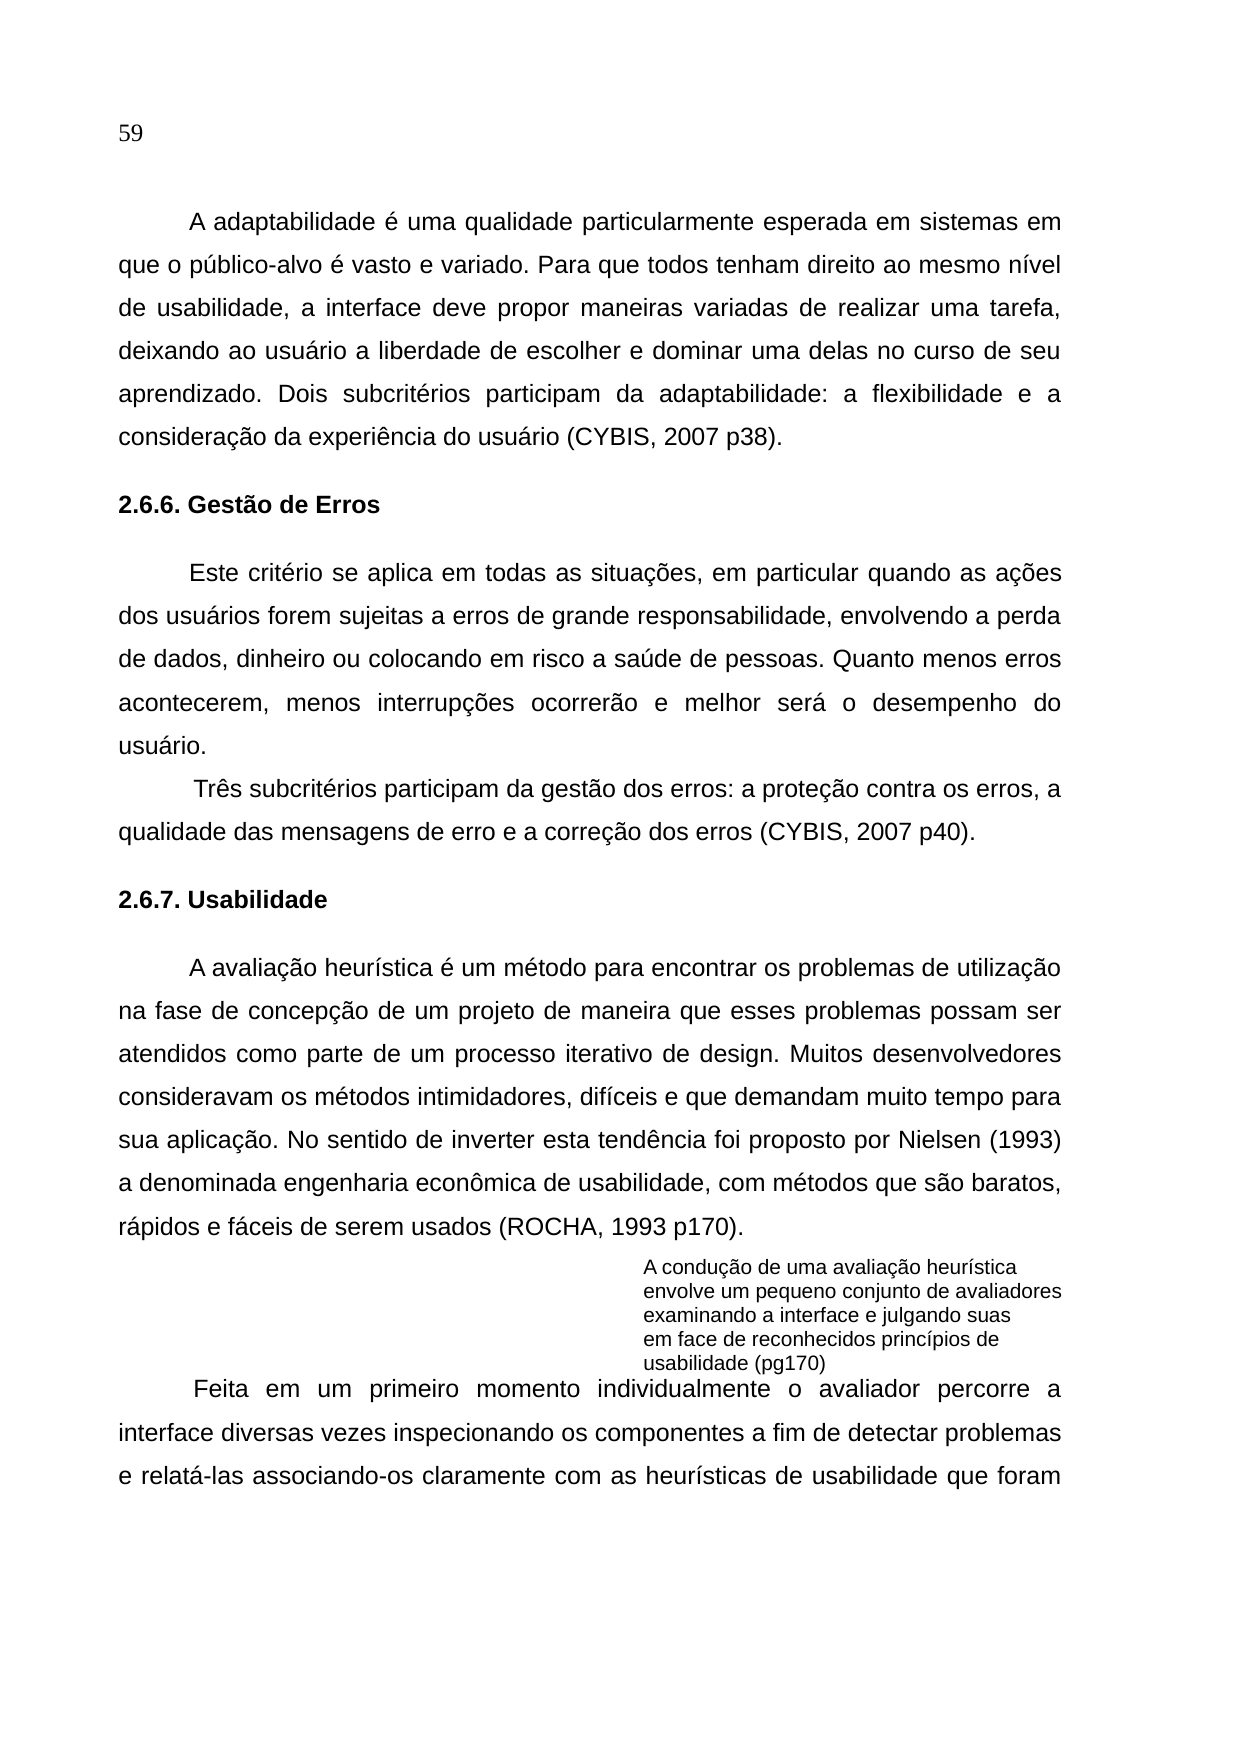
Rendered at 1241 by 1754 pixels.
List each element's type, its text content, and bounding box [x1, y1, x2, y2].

text A condução de uma avaliação heurística [354, 1254, 1063, 1278]
text examinando a interface e julgando suas [354, 1302, 1063, 1326]
text envolve um pequeno conjunto de avaliadores [354, 1278, 1063, 1302]
subtitle 2.6.7. Usabilidade [118, 885, 1063, 913]
text em face de reconhecidos princípios de usabilidade (pg170) [354, 1326, 1063, 1374]
text Este critério se aplica em todas as situações, em particular quando as ações dos usuários forem sujeitas a erros de grande responsabilidade, envolvendo a perda de dados, dinheiro ou colocando em risco a saúde de pessoas. Quanto menos erros acontecerem, menos interrupções ocorrerão e melhor será o desempenho do usuário. [118, 558, 1063, 759]
text A adaptabilidade é uma qualidade particularmente esperada em sistemas em que o público-alvo é vasto e variado. Para que todos tenham direito ao mesmo nível de usabilidade, a interface deve propor maneiras variadas de realizar uma tarefa, deixando ao usuário a liberdade de escolher e dominar uma delas no curso de seu aprendizado. Dois subcritérios participam da adaptabilidade: a flexibilidade e a consideração da experiência do usuário (CYBIS, 2007 p38). [118, 207, 1063, 451]
text A avaliação heurística é um método para encontrar os problemas de utilização na fase de concepção de um projeto de maneira que esses problemas possam ser atendidos como parte de um processo iterativo de design. Muitos desenvolvedores consideravam os métodos intimidadores, difíceis e que demandam muito tempo para sua aplicação. No sentido de inverter esta tendência foi proposto por Nielsen (1993) a denominada engenharia econômica de usabilidade, com métodos que são baratos, rápidos e fáceis de serem usados (ROCHA, 1993 p170). [118, 953, 1063, 1240]
text Três subcritérios participam da gestão dos erros: a proteção contra os erros, a qualidade das mensagens de erro e a correção dos erros (CYBIS, 2007 p40). [118, 774, 1063, 846]
subtitle 2.6.6. Gestão de Erros [118, 490, 1063, 519]
text Feita em um primeiro momento individualmente o avaliador percorre a interface diversas vezes inspecionando os componentes a fim de detectar problemas e relatá-las associando-os claramente com as heurísticas de usabilidade que foram [118, 1374, 1063, 1489]
